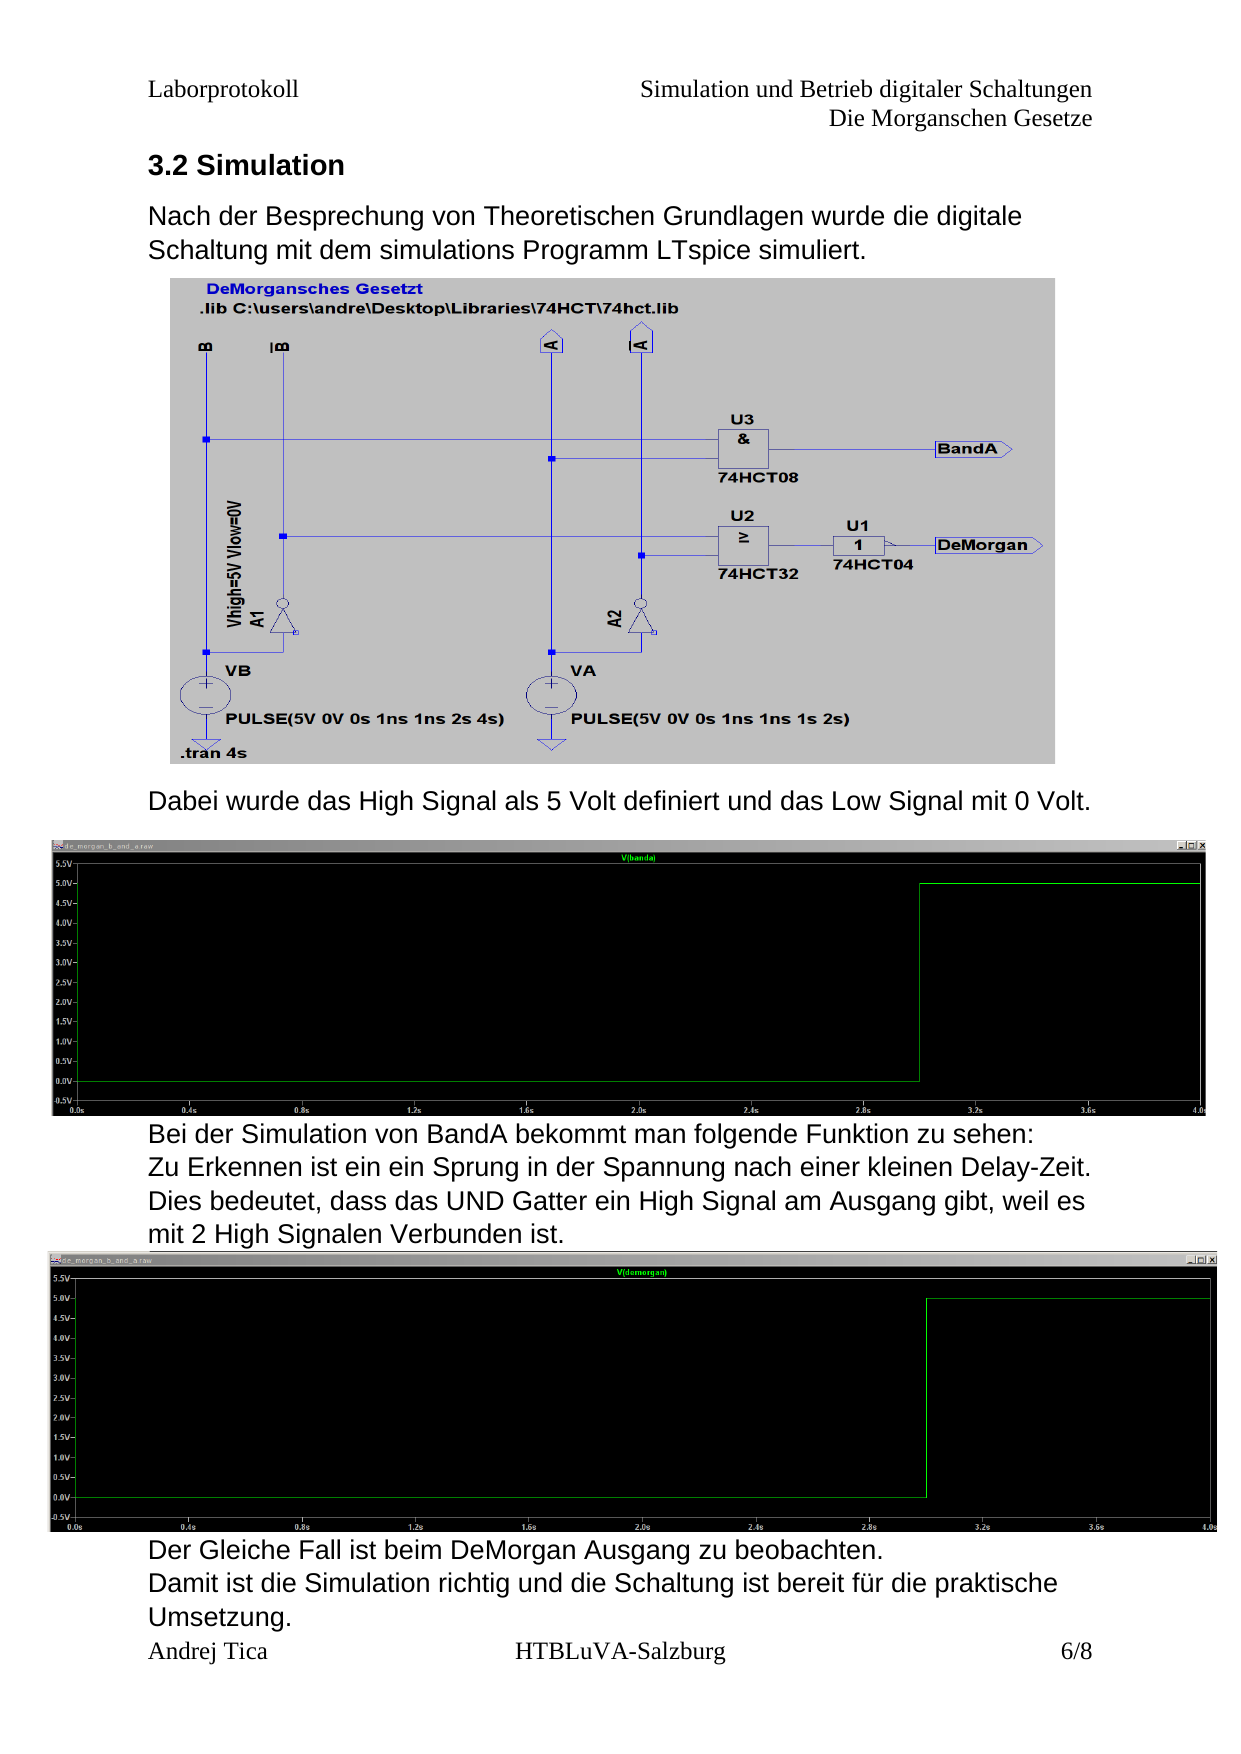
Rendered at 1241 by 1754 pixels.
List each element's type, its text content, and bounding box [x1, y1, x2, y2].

text Bei der Simulation von BandA bekommt man folgende Funktion zu sehen: [148, 1116, 1092, 1149]
text Nach der Besprechung von Theoretischen Grundlagen wurde die digitale Schaltung mit dem simulations Programm LTspice simuliert. [148, 200, 1092, 265]
text Zu Erkennen ist ein ein Sprung in der Spannung nach einer kleinen Delay-Zeit. Dies bedeutet, dass das UND Gatter ein High Signal am Ausgang gibt, weil es mit 2 High Signalen Verbunden ist. [148, 1151, 1092, 1249]
picture [50, 840, 1206, 1116]
picture [170, 278, 1056, 764]
text 3.2 Simulation [148, 148, 1092, 181]
picture [47, 1251, 1218, 1532]
text Der Gleiche Fall ist beim DeMorgan Ausgang zu beobachten. [148, 1532, 1092, 1565]
text Dabei wurde das High Signal als 5 Volt definiert und das Low Signal mit 0 Volt. [148, 785, 1092, 816]
text Damit ist die Simulation richtig und die Schaltung ist bereit für die praktische Umsetzung. [148, 1567, 1092, 1632]
text [148, 818, 1092, 840]
